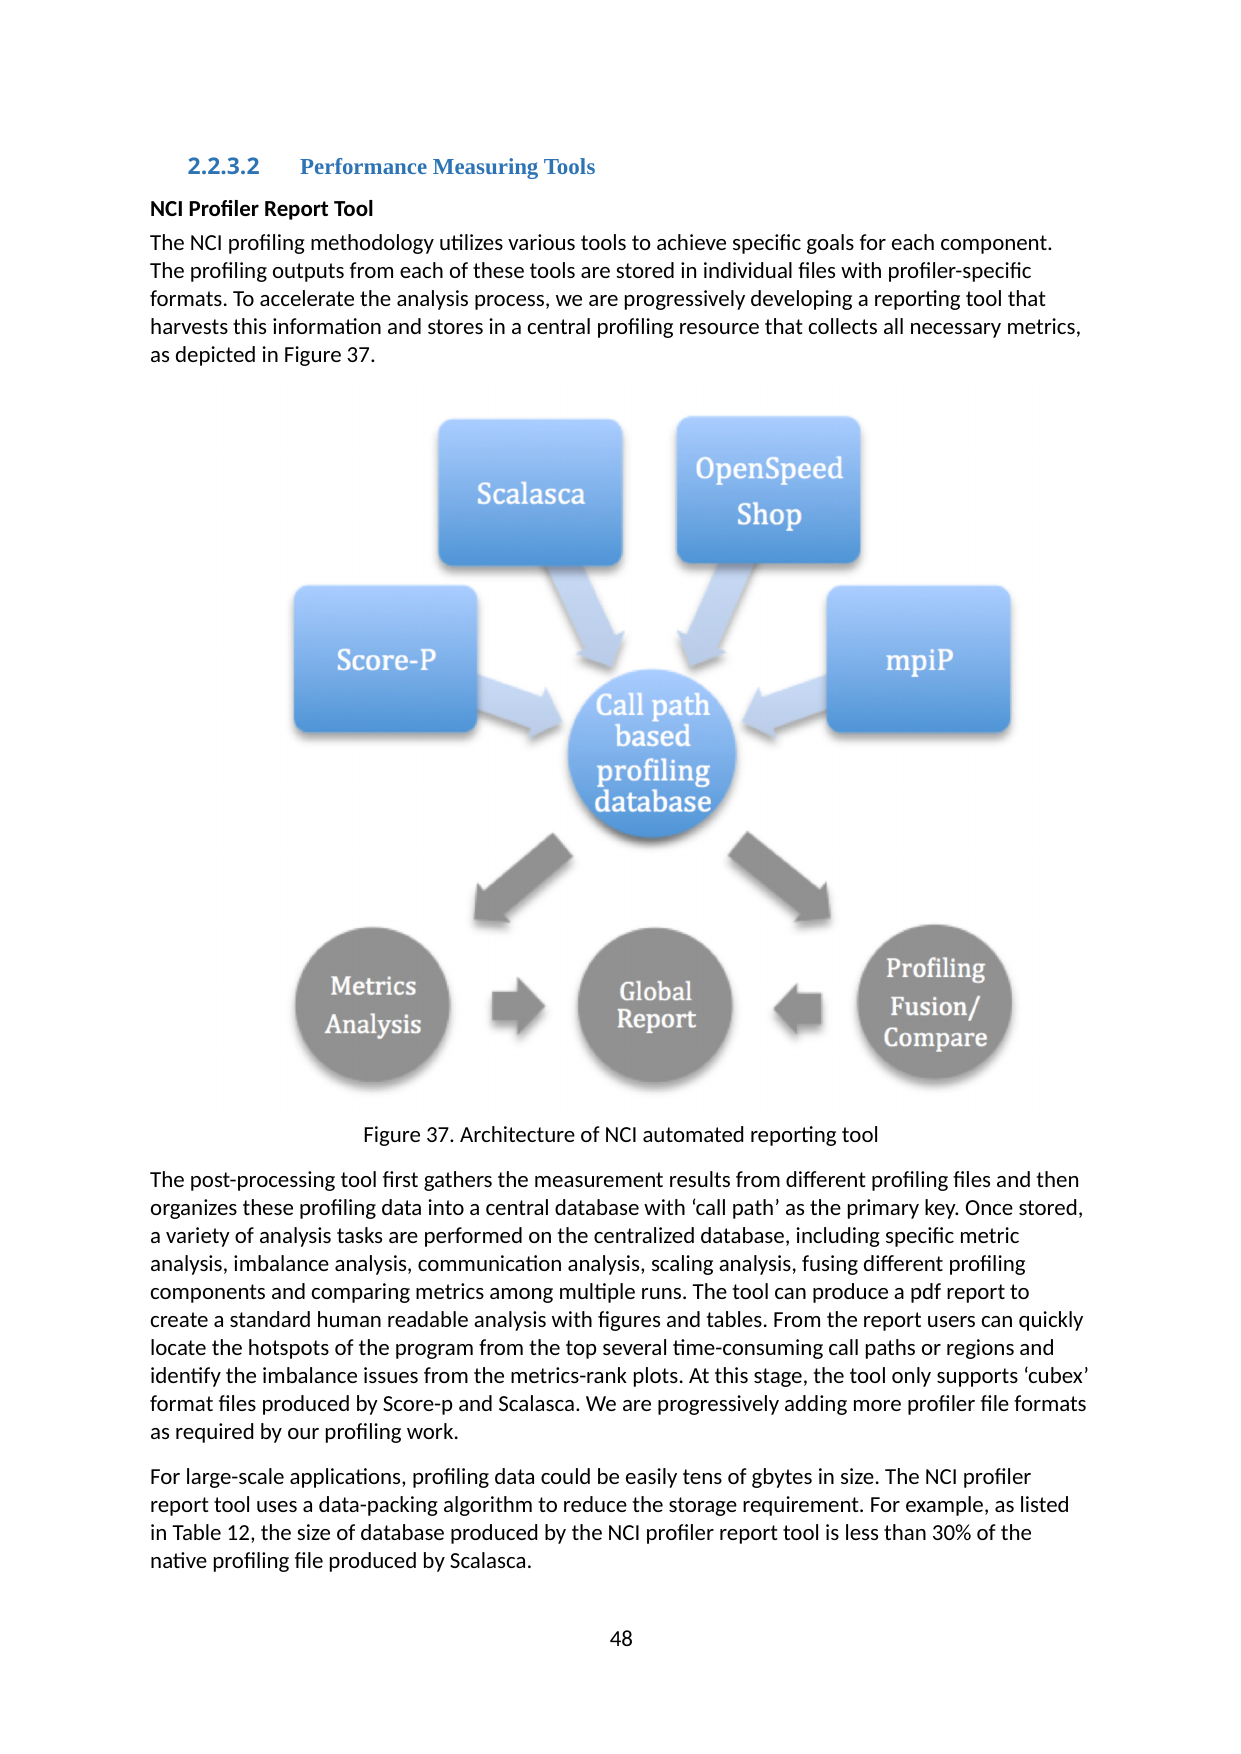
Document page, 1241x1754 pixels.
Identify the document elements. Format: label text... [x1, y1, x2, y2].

subtitle Performance Measuring Tools [187, 150, 1080, 181]
subtitle NCI Profiler Report Tool [150, 194, 1092, 222]
text For large-scale applications, profiling data could be easily tens of gbytes in size. The NCI profiler report tool uses a data-packing algorithm to reduce the storage requirement. For example, as listed in Table 12, the size of database produced by the NCI profiler report tool is less than 30% of the native profiling file produced by Scalasca. [150, 1462, 1092, 1574]
text The NCI profiling methodology utilizes various tools to achieve specific goals for each component. The profiling outputs from each of these tools are stored in individual files with profiler-specific formats. To accelerate the analysis process, we are progressively developing a reporting tool that harvests this information and stores in a central profiling resource that collects all necessary metrics, as depicted in Figure 37. [150, 228, 1092, 368]
text The post-processing tool first gathers the measurement results from different profiling files and then organizes these profiling data into a central database with ‘call path’ as the primary key. Once stored, a variety of analysis tasks are performed on the centralized database, including specific metric analysis, imbalance analysis, communication analysis, scaling analysis, fusing different profiling components and comparing metrics among multiple runs. The tool can produce a pdf report to create a standard human readable analysis with figures and tables. From the report users can quickly locate the hotspots of the program from the top several time-consuming call paths or regions and identify the imbalance issues from the metrics-rank plots. At this stage, the tool only supports ‘cubex’ format files produced by Score-p and Scalasca. We are progressively adding more profiler file formats as required by our profiling work. [150, 1165, 1092, 1445]
text Figure 37. Architecture of NCI automated reporting tool [150, 1120, 1092, 1148]
picture [202, 384, 1047, 1113]
